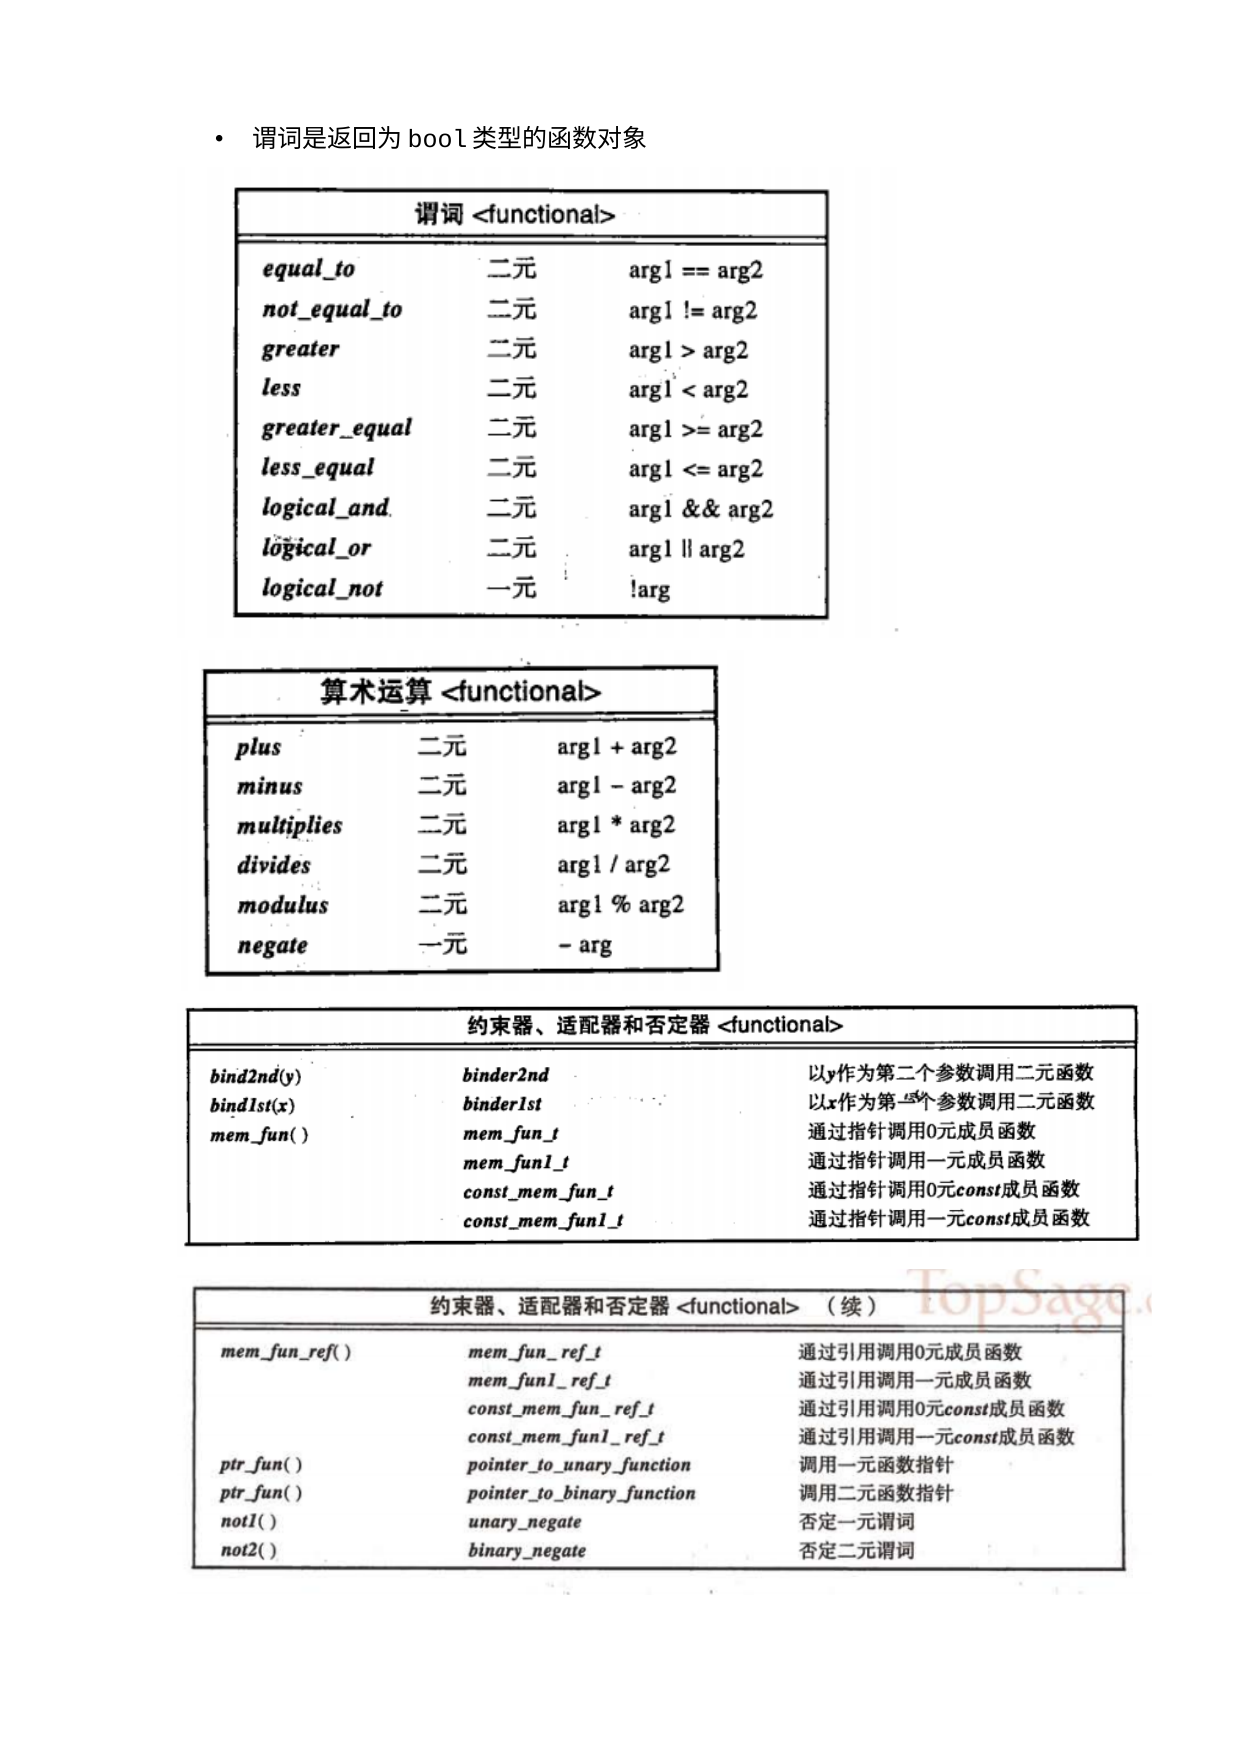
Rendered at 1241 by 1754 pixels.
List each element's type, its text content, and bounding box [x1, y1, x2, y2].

list 谓词是返回为bool类型的函数对象 [647, 118, 1152, 154]
picture [177, 167, 899, 638]
picture [177, 1003, 1152, 1257]
list 谓词是返回为bool类型的函数对象 [215, 118, 252, 154]
picture [177, 1269, 1152, 1595]
list 谓词是返回为bool类型的函数对象 [407, 118, 472, 126]
picture [177, 650, 745, 991]
